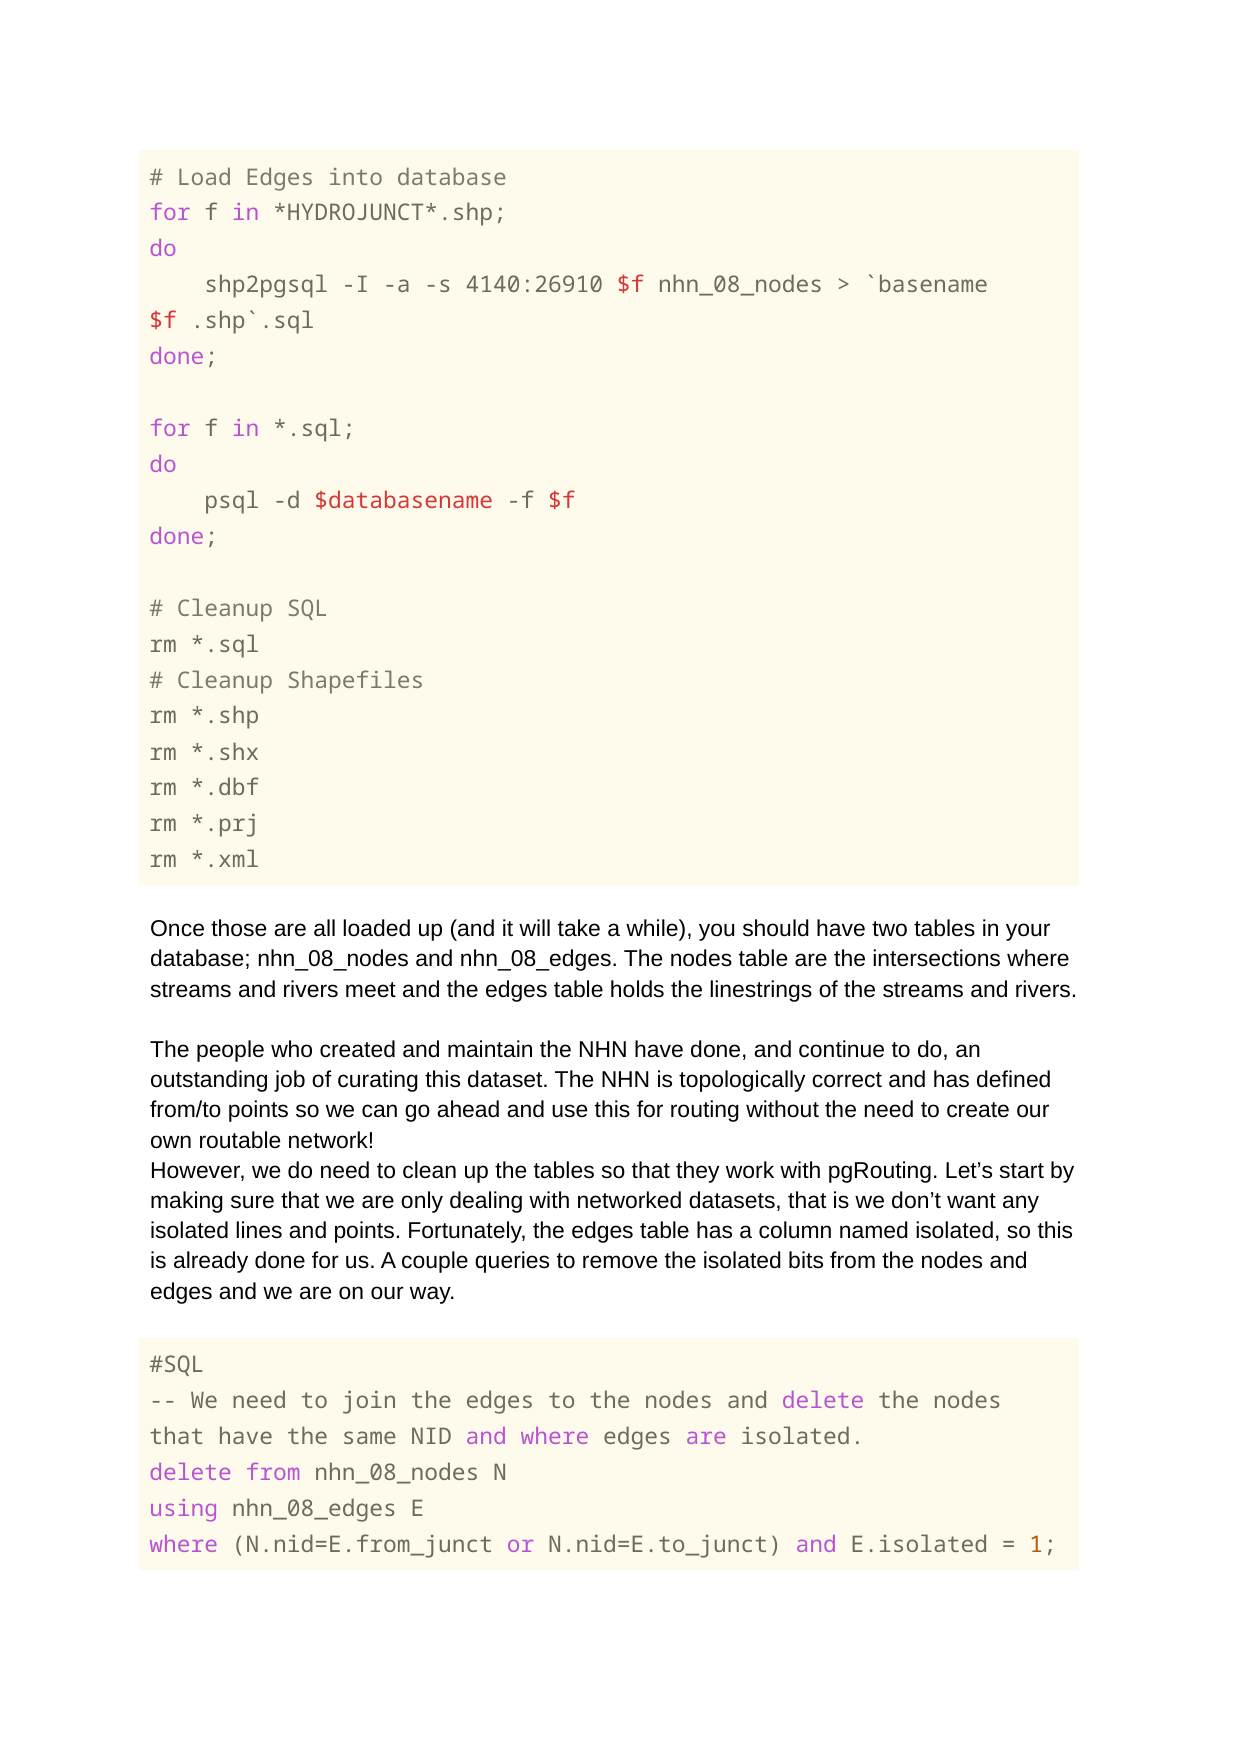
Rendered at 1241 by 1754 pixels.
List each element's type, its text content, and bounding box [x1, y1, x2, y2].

table_header # Load Edges into database for f in *HYDROJUNCT*.shp; do shp2pgsql -I -a -s 4140:26910 $f nhn_08_nodes > `basename $f .shp`.sql done; for f in *.sql; do psql -d $databasename -f $f done; # Cleanup SQL rm *.sql # Cleanup Shapefiles rm *.shp rm *.shx rm *.dbf rm *.prj rm *.xml [139, 150, 1079, 885]
text However, we do need to clean up the tables so that they work with pgRouting. Let’s start by making sure that we are only dealing with networked datasets, that is we don’t want any isolated lines and points. Fortunately, the edges table has a column named isolated, so this is already done for us. A couple queries to remove the isolated bits from the nodes and edges and we are on our way. [150, 1157, 1090, 1304]
table_header #SQL -- We need to join the edges to the nodes and delete the nodes that have the same NID and where edges are isolated. delete from nhn_08_nodes N using nhn_08_edges E where (N.nid=E.from_junct or N.nid=E.to_junct) and E.isolated = 1; [139, 1338, 1079, 1570]
text The people who created and maintain the NHN have done, and continue to do, an outstanding job of curating this dataset. The NHN is topologically correct and has defined from/to points so we can go ahead and use this for routing without the need to create our own routable network! [150, 1036, 1090, 1153]
text Once those are all loaded up (and it will take a while), you should have two tables in your database; nhn_08_nodes and nhn_08_edges. The nodes table are the intersections where streams and rivers meet and the edges table holds the linestrings of the streams and rivers. [150, 915, 1090, 1002]
